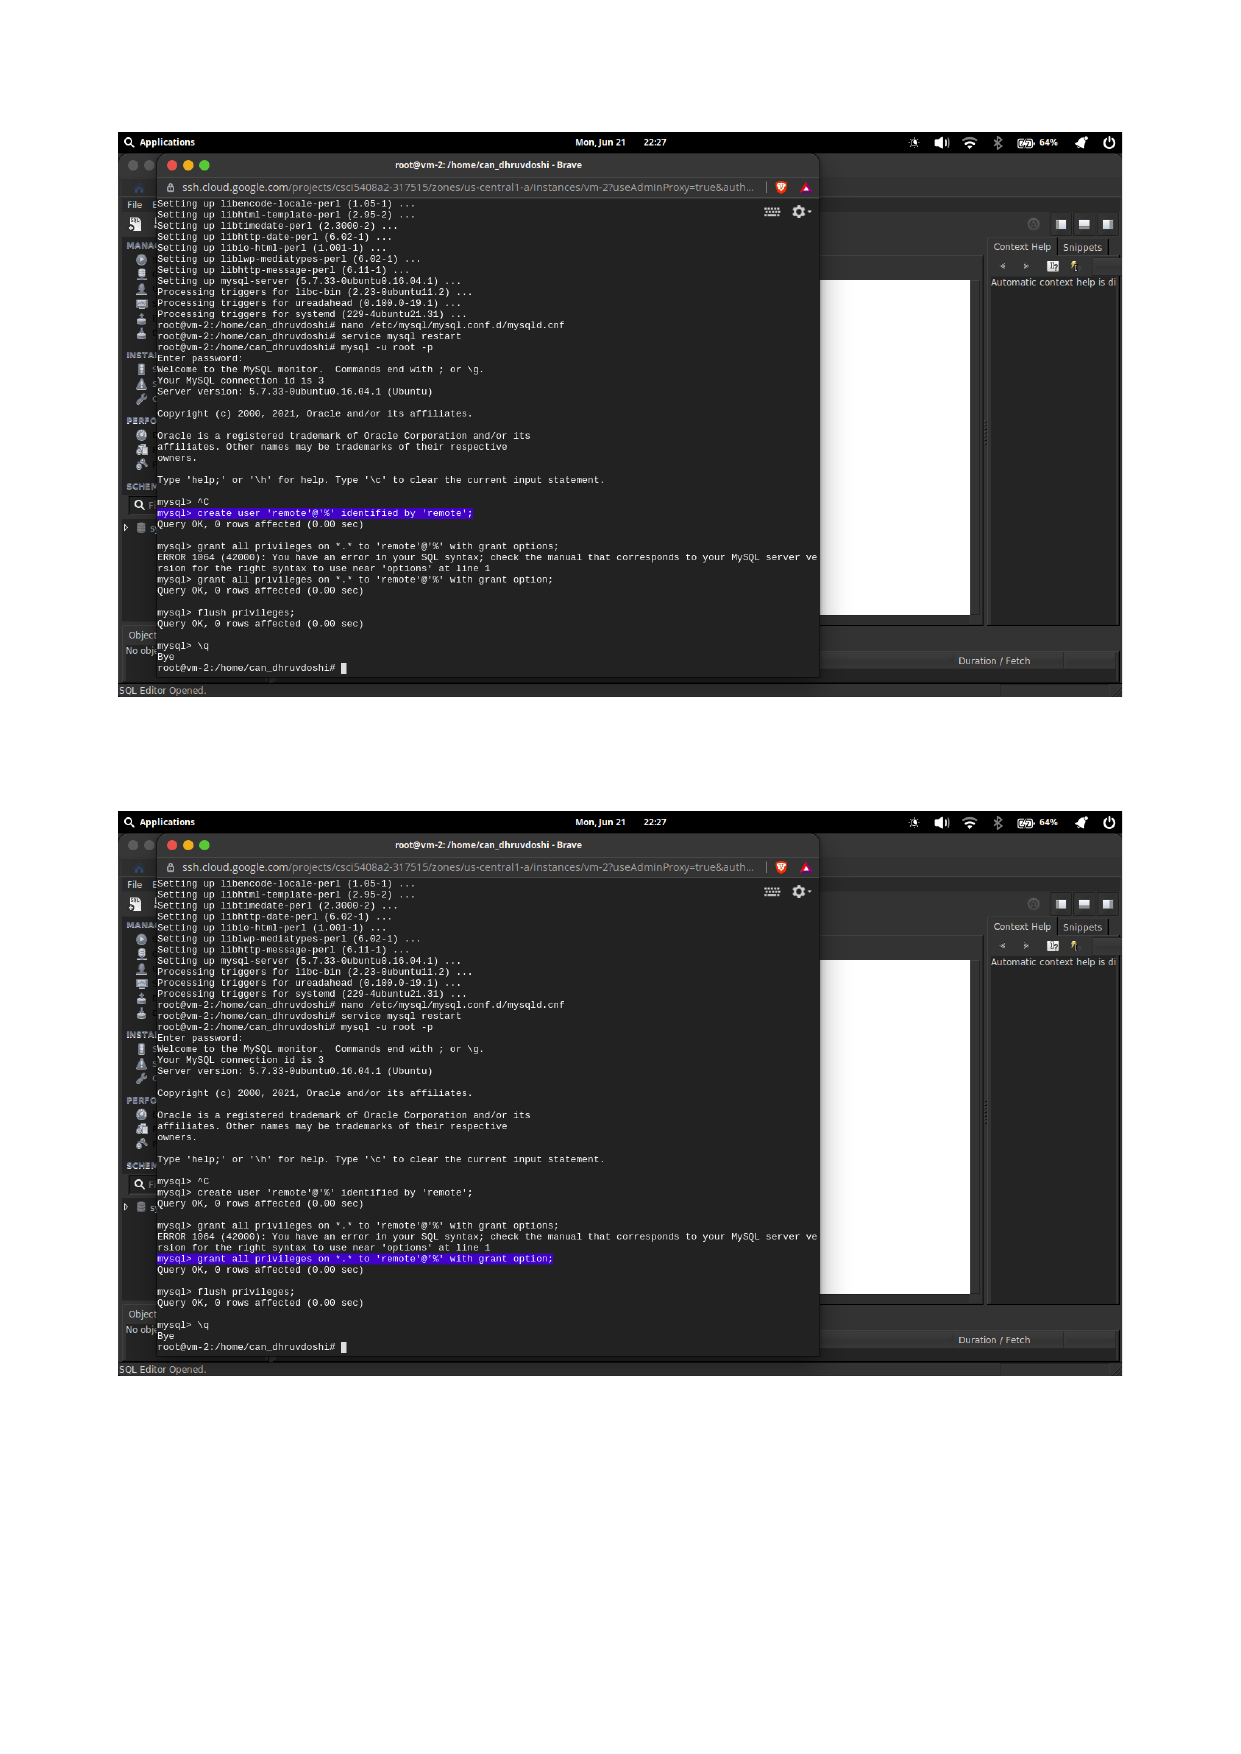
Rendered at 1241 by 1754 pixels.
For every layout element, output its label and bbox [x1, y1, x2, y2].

picture [118, 132, 1123, 697]
picture [118, 811, 1123, 1376]
